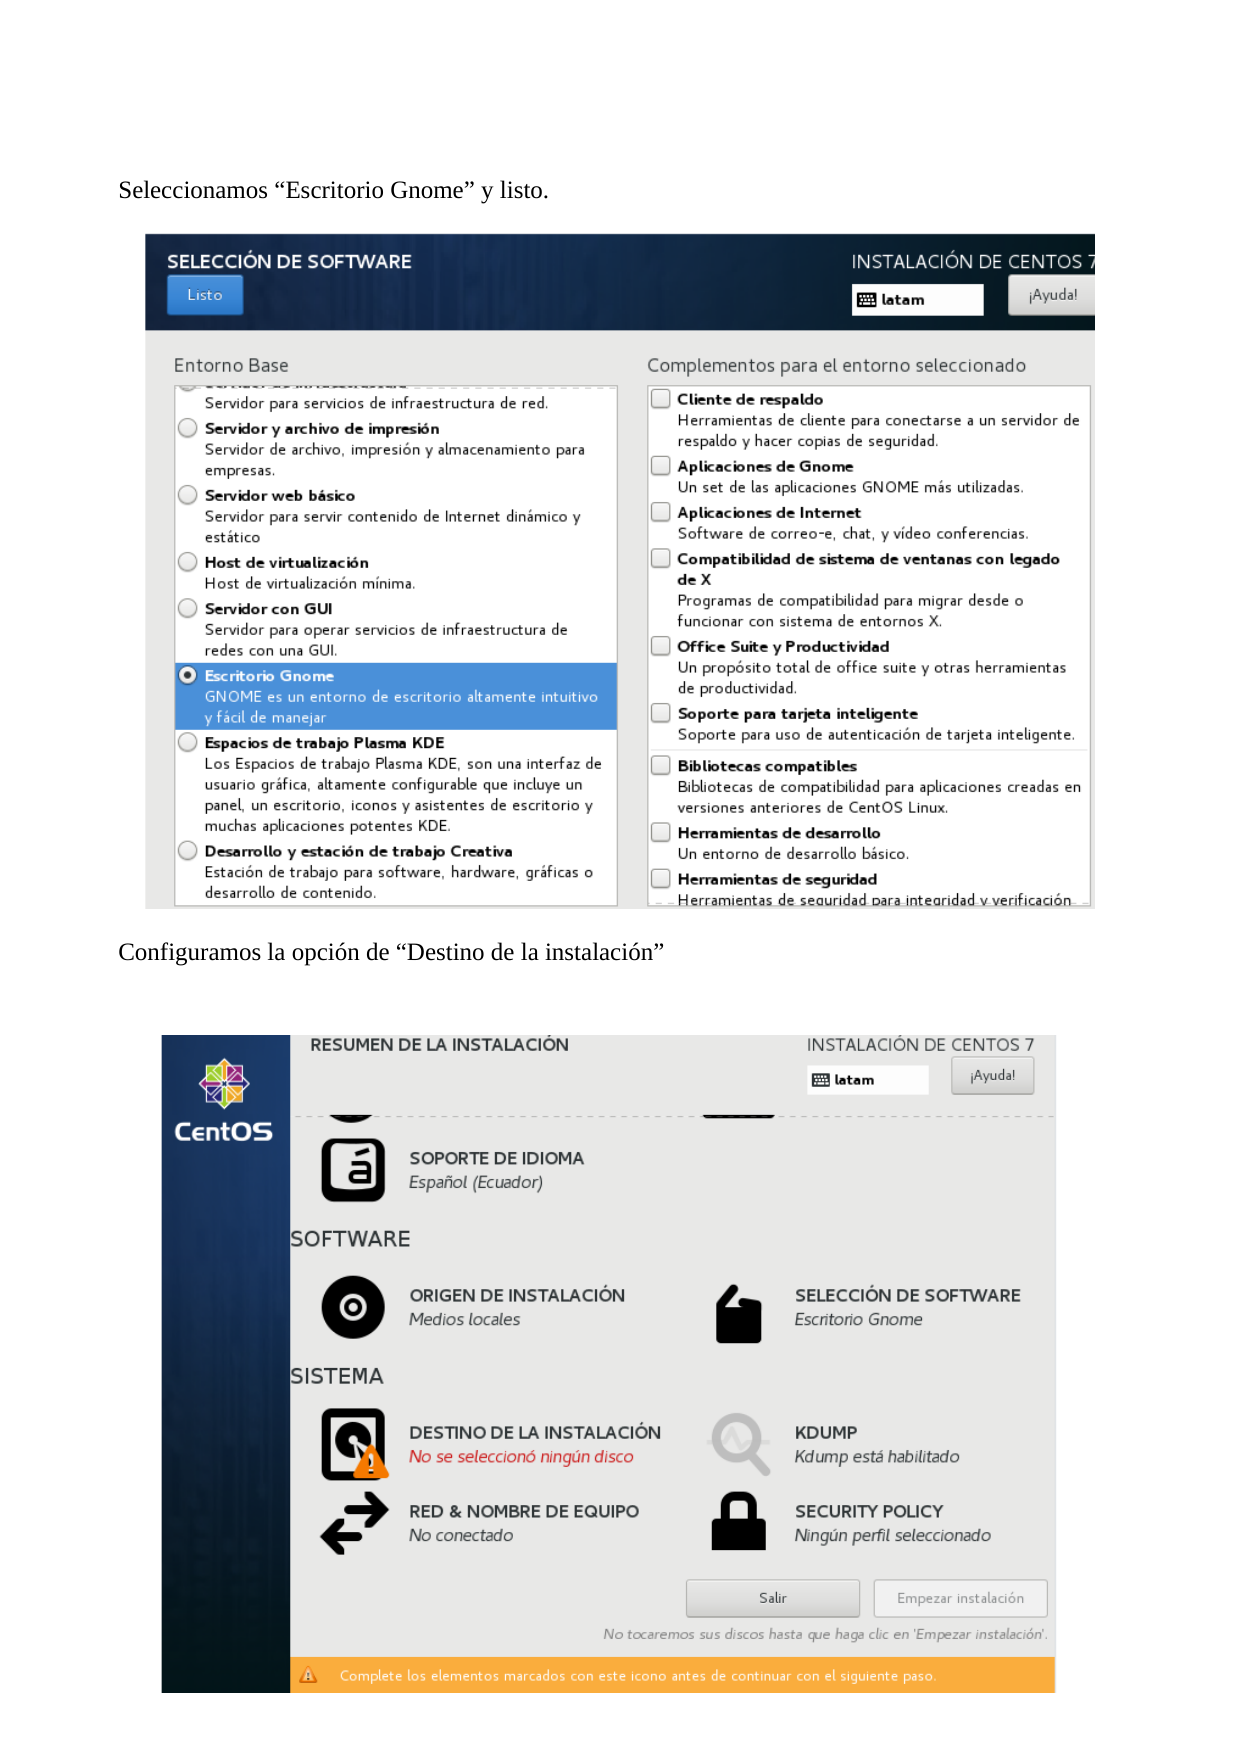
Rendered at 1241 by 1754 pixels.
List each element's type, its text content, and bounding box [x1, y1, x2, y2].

picture [161, 1035, 1057, 1693]
text Configuramos la opción de “Destino de la instalación” [118, 937, 1122, 966]
text Seleccionamos “Escritorio Gnome” y listo. [118, 176, 1122, 204]
picture [145, 233, 1095, 909]
